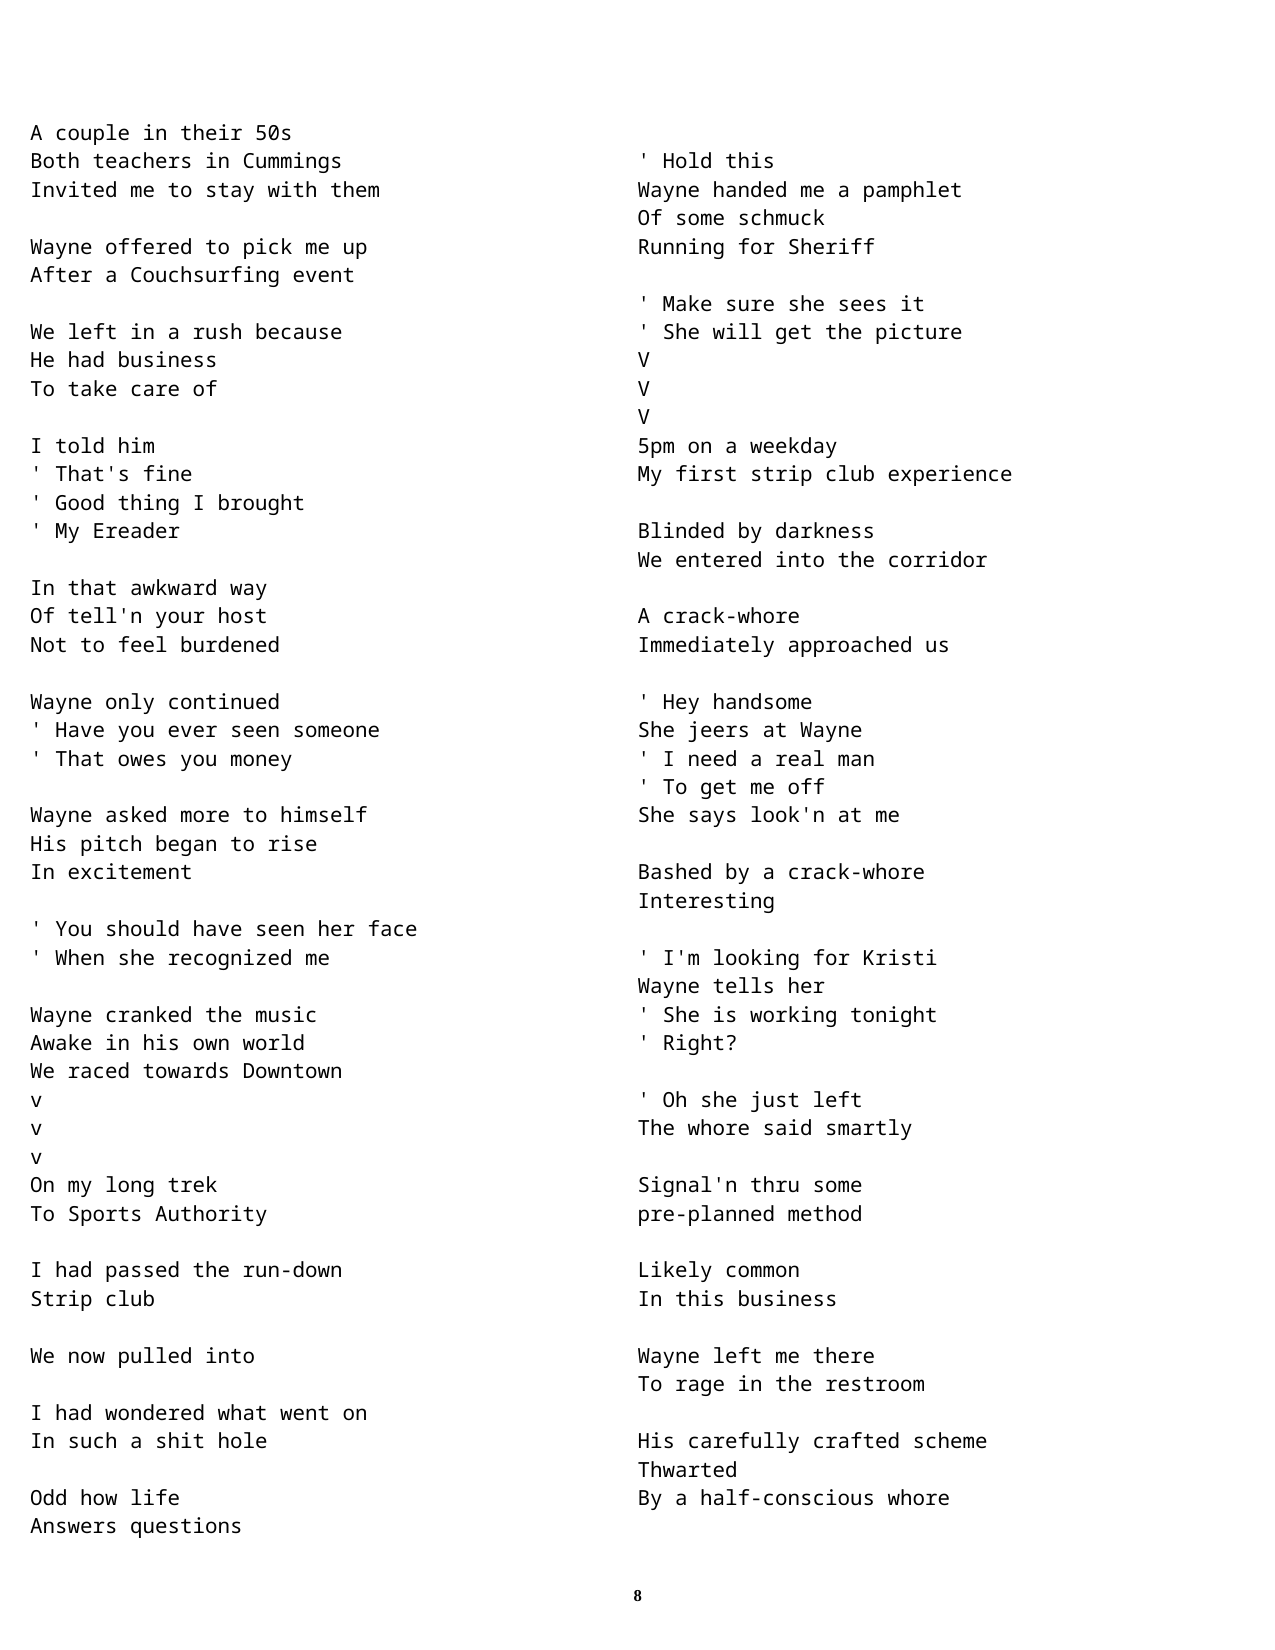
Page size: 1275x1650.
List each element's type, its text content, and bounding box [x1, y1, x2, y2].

text In excitement [30, 857, 637, 886]
text We raced towards Downtown [30, 1057, 637, 1085]
text A crack-whore [637, 602, 1245, 630]
text ' Hold this [637, 147, 1245, 175]
text Strip club [30, 1284, 637, 1312]
text Wayne left me there [637, 1341, 1245, 1369]
text ' I need a real man [637, 744, 1245, 772]
text My first strip club experience [637, 459, 1245, 488]
text Invited me to stay with them [30, 175, 637, 203]
text V [637, 374, 1245, 402]
text Signal'n thru some [637, 1170, 1245, 1199]
text ' She is working tonight [637, 1000, 1245, 1028]
text ' That's fine [30, 459, 637, 488]
text 5pm on a weekday [637, 431, 1245, 459]
text Blinded by darkness [637, 516, 1245, 545]
text To Sports Authority [30, 1199, 637, 1227]
text After a Couchsurfing event [30, 260, 637, 289]
text We left in a rush because [30, 317, 637, 346]
text His carefully crafted scheme [637, 1426, 1245, 1455]
text In that awkward way [30, 573, 637, 602]
text Wayne only continued [30, 687, 637, 715]
text Likely common [637, 1256, 1245, 1284]
text Both teachers in Cummings [30, 147, 637, 175]
text I told him [30, 431, 637, 459]
text Wayne cranked the music [30, 1000, 637, 1028]
text ' To get me off [637, 772, 1245, 801]
text ' When she recognized me [30, 943, 637, 971]
text She says look'n at me [637, 801, 1245, 829]
text v [30, 1085, 637, 1113]
text ' Oh she just left [637, 1085, 1245, 1113]
text We entered into the corridor [637, 545, 1245, 573]
text I had wondered what went on [30, 1398, 637, 1426]
text Of some schmuck [637, 203, 1245, 232]
text To take care of [30, 374, 637, 402]
text ' Good thing I brought [30, 488, 637, 516]
text pre-planned method [637, 1199, 1245, 1227]
text Wayne offered to pick me up [30, 232, 637, 260]
text ' You should have seen her face [30, 914, 637, 943]
text The whore said smartly [637, 1113, 1245, 1142]
text His pitch began to rise [30, 829, 637, 857]
text I had passed the run-down [30, 1256, 637, 1284]
text Wayne asked more to himself [30, 801, 637, 829]
text He had business [30, 346, 637, 374]
text Odd how life [30, 1483, 637, 1512]
text Wayne tells her [637, 971, 1245, 1000]
text v [30, 1113, 637, 1142]
text ' I'm looking for Kristi [637, 943, 1245, 971]
text By a half-conscious whore [637, 1483, 1245, 1512]
text Of tell'n your host [30, 602, 637, 630]
text She jeers at Wayne [637, 715, 1245, 744]
text ' Make sure she sees it [637, 289, 1245, 317]
text ' That owes you money [30, 744, 637, 772]
text In this business [637, 1284, 1245, 1312]
text Awake in his own world [30, 1028, 637, 1057]
text ' My Ereader [30, 516, 637, 545]
text A couple in their 50s [30, 118, 637, 147]
text V [637, 346, 1245, 374]
text We now pulled into [30, 1341, 637, 1369]
text v [30, 1142, 637, 1170]
text Bashed by a crack-whore [637, 857, 1245, 886]
text Not to feel burdened [30, 630, 637, 658]
text Answers questions [30, 1512, 637, 1540]
text On my long trek [30, 1170, 637, 1199]
text Immediately approached us [637, 630, 1245, 658]
text Thwarted [637, 1455, 1245, 1483]
text V [637, 402, 1245, 431]
text ' Hey handsome [637, 687, 1245, 715]
text Interesting [637, 886, 1245, 914]
text To rage in the restroom [637, 1369, 1245, 1398]
text In such a shit hole [30, 1426, 637, 1455]
text Wayne handed me a pamphlet [637, 175, 1245, 203]
text ' Right? [637, 1028, 1245, 1057]
text ' Have you ever seen someone [30, 715, 637, 744]
text Running for Sheriff [637, 232, 1245, 260]
text ' She will get the picture [637, 317, 1245, 346]
